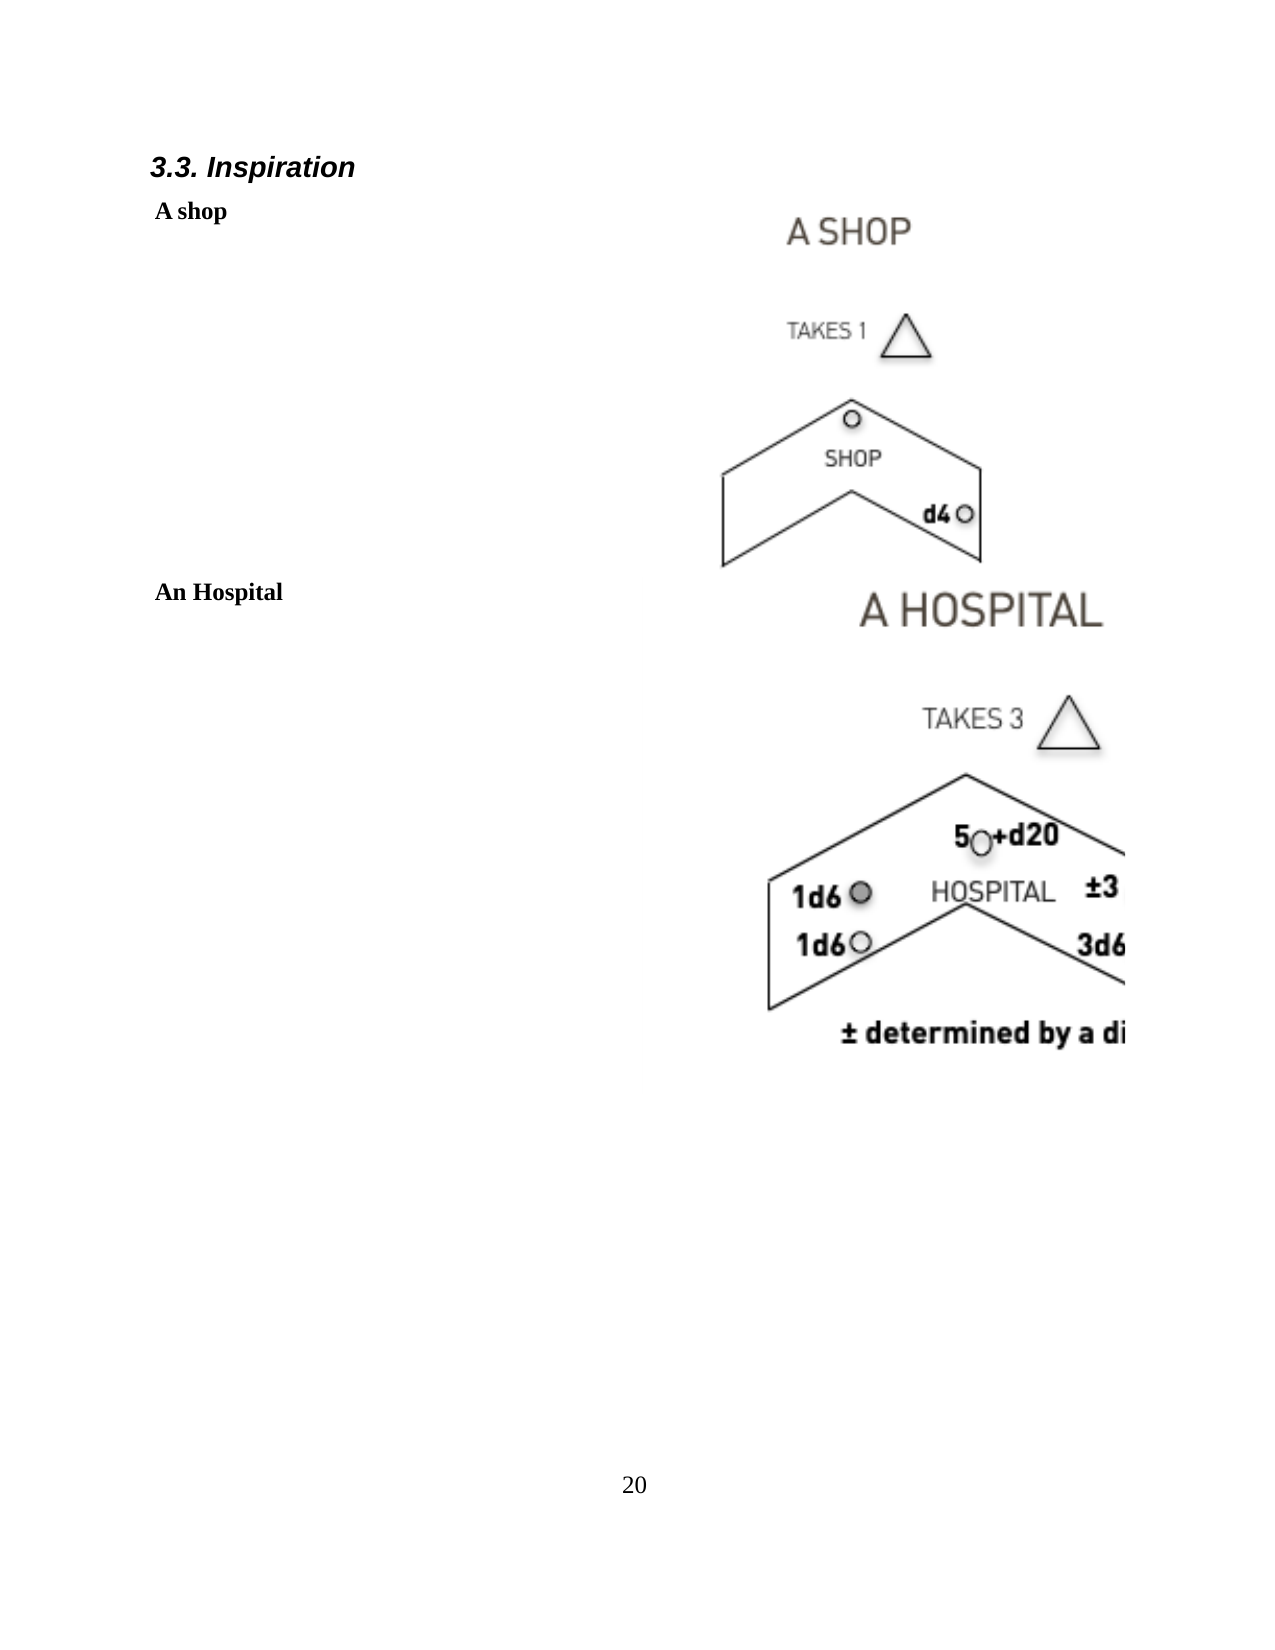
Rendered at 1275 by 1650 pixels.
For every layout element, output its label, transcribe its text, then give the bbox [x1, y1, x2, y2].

subtitle 3.3. Inspiration [150, 150, 1125, 183]
table_header A shop [150, 196, 637, 577]
table_header [1076, 196, 1125, 577]
picture [641, 196, 1125, 1094]
table_cell An Hospital [150, 577, 637, 1094]
